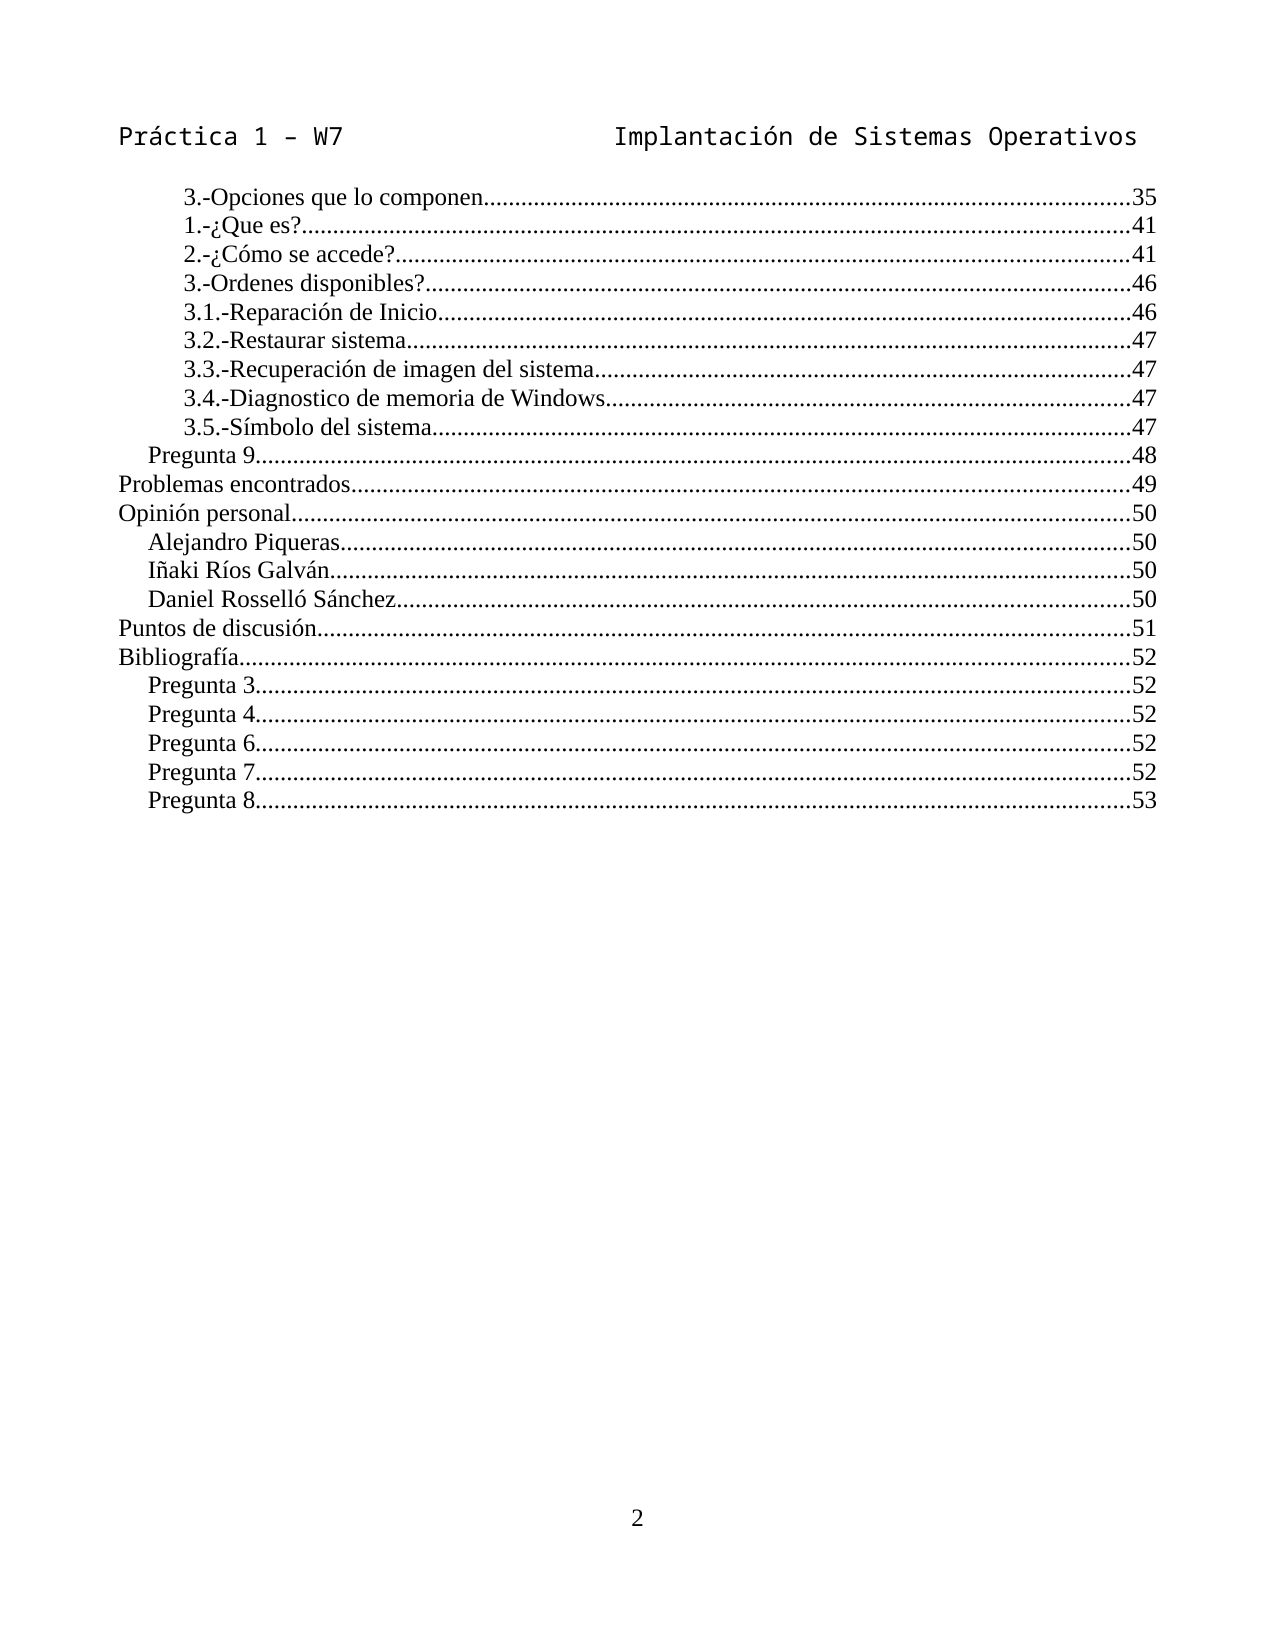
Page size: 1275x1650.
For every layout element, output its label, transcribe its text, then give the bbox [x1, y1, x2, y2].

text 3.-Ordenes disponibles? 46 [177, 268, 1157, 297]
text 2.-¿Cómo se accede? 41 [177, 239, 1157, 268]
text Problemas encontrados 49 [118, 469, 1157, 498]
text 3.3.-Recuperación de imagen del sistema 47 [177, 354, 1157, 383]
text Daniel Rosselló Sánchez 50 [148, 584, 1157, 613]
text 3.2.-Restaurar sistema 47 [177, 325, 1157, 354]
text 3.5.-Símbolo del sistema 47 [177, 412, 1157, 440]
text Pregunta 6 52 [148, 728, 1157, 757]
text Iñaki Ríos Galván 50 [148, 555, 1157, 584]
text Pregunta 4 52 [148, 699, 1157, 728]
text Alejandro Piqueras 50 [148, 527, 1157, 555]
text 1.-¿Que es? 41 [177, 210, 1157, 239]
text 3.-Opciones que lo componen 35 [177, 182, 1157, 210]
text Pregunta 7 52 [148, 757, 1157, 785]
text Pregunta 8 53 [148, 785, 1157, 814]
text Opinión personal 50 [118, 498, 1157, 527]
text 3.4.-Diagnostico de memoria de Windows 47 [177, 383, 1157, 412]
text Pregunta 3 52 [148, 670, 1157, 699]
text Puntos de discusión 51 [118, 613, 1157, 642]
text Bibliografía 52 [118, 642, 1157, 670]
text Pregunta 9 48 [148, 440, 1157, 469]
text 3.1.-Reparación de Inicio 46 [177, 297, 1157, 325]
